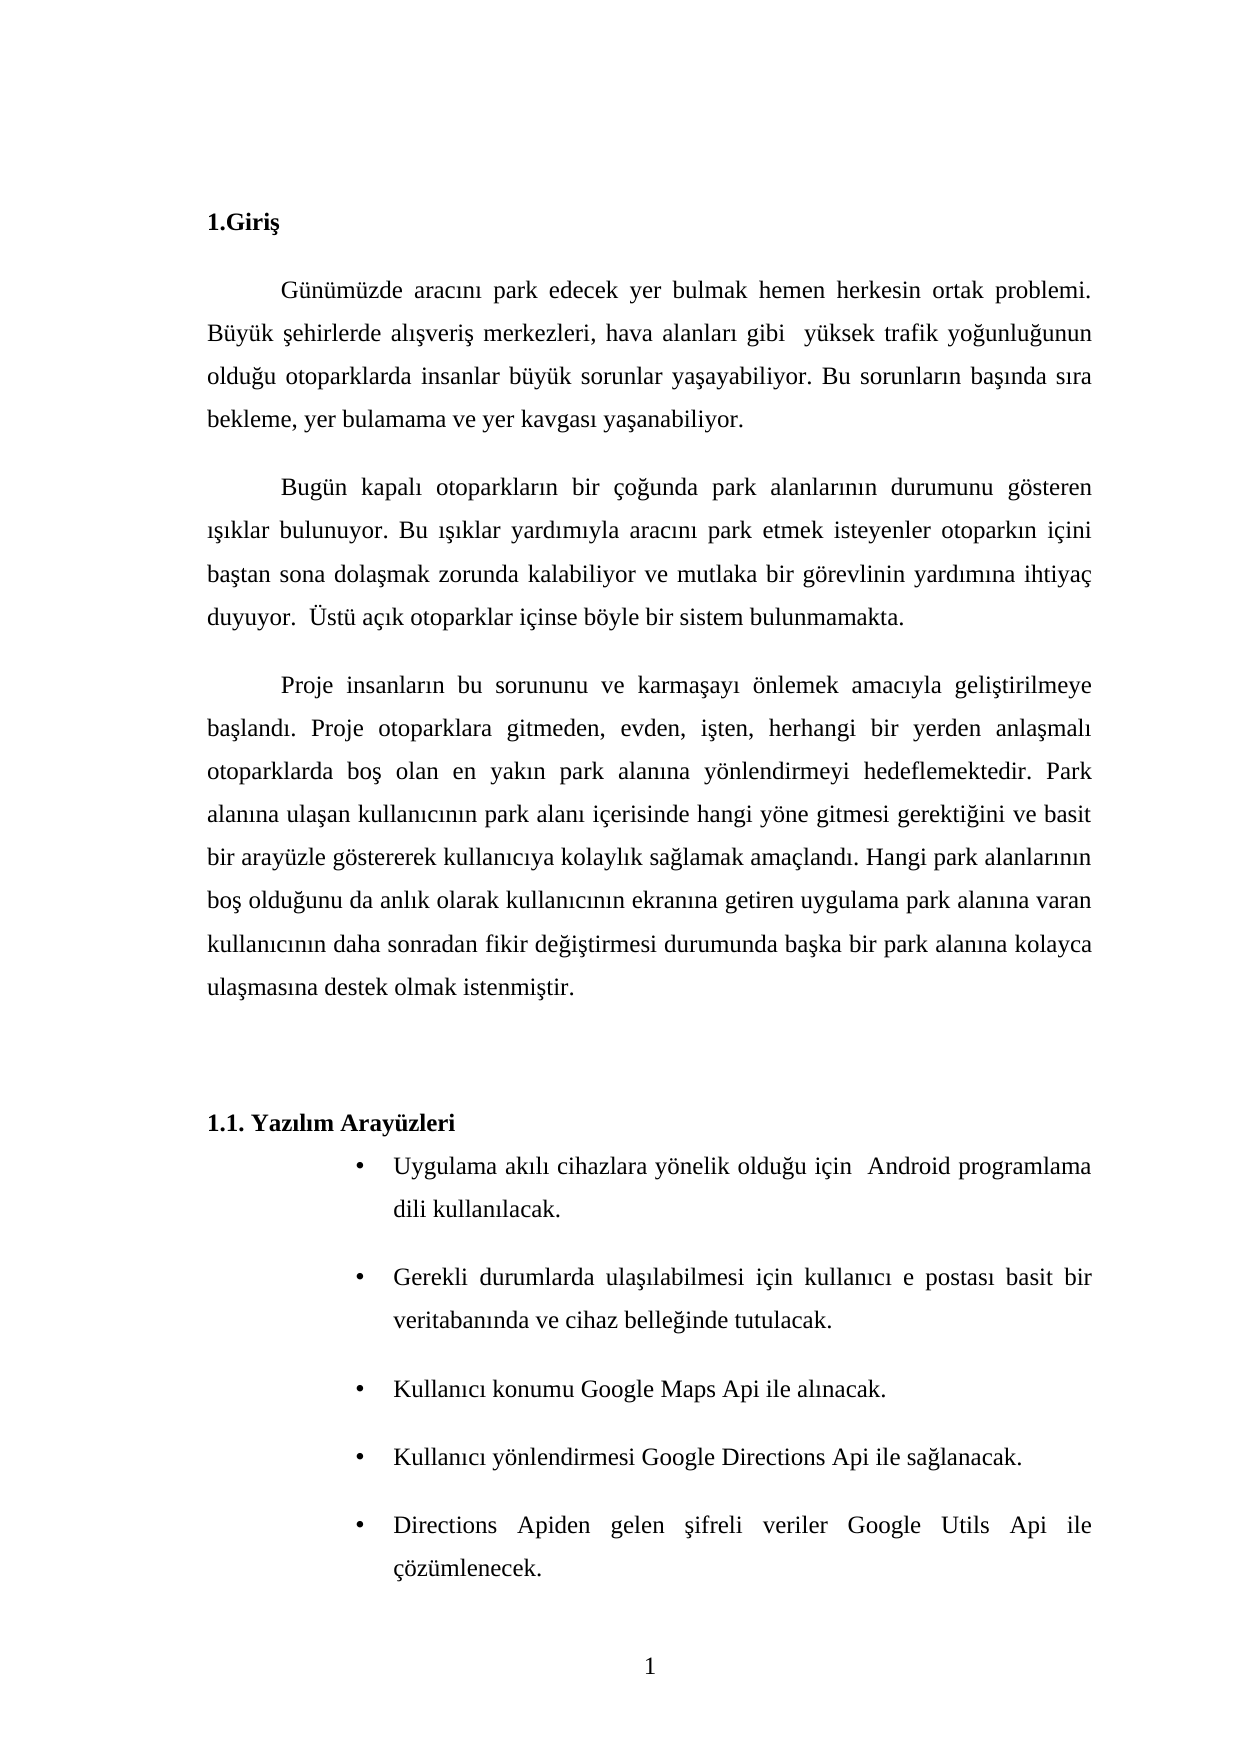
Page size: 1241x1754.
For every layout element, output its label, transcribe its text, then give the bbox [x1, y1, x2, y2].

text Bugün kapalı otoparkların bir çoğunda park alanlarının durumunu gösteren ışıklar bulunuyor. Bu ışıklar yardımıyla aracını park etmek isteyenler otoparkın içini baştan sona dolaşmak zorunda kalabiliyor ve mutlaka bir görevlinin yardımına ihtiyaç duyuyor. Üstü açık otoparklar içinse böyle bir sistem bulunmamakta. [207, 472, 1092, 631]
list Gerekli durumlarda ulaşılabilmesi için kullanıcı e postası basit bir veritabanında ve cihaz belleğinde tutulacak. [356, 1262, 1092, 1334]
list Kullanıcı yönlendirmesi Google Directions Api ile sağlanacak. [356, 1442, 1092, 1471]
subtitle 1.Giriş [207, 207, 1092, 236]
list Uygulama akılı cihazlara yönelik olduğu için Android programlama dili kullanılacak. [356, 1151, 1092, 1223]
text Proje insanların bu sorununu ve karmaşayı önlemek amacıyla geliştirilmeye başlandı. Proje otoparklara gitmeden, evden, işten, herhangi bir yerden anlaşmalı otoparklarda boş olan en yakın park alanına yönlendirmeyi hedeflemektedir. Park alanına ulaşan kullanıcının park alanı içerisinde hangi yöne gitmesi gerektiğini ve basit bir arayüzle göstererek kullanıcıya kolaylık sağlamak amaçlandı. Hangi park alanlarının boş olduğunu da anlık olarak kullanıcının ekranına getiren uygulama park alanına varan kullanıcının daha sonradan fikir değiştirmesi durumunda başka bir park alanına kolayca ulaşmasına destek olmak istenmiştir. [207, 670, 1092, 1001]
text Günümüzde aracını park edecek yer bulmak hemen herkesin ortak problemi. Büyük şehirlerde alışveriş merkezleri, hava alanları gibi yüksek trafik yoğunluğunun olduğu otoparklarda insanlar büyük sorunlar yaşayabiliyor. Bu sorunların başında sıra bekleme, yer bulamama ve yer kavgası yaşanabiliyor. [207, 275, 1092, 433]
list Directions Apiden gelen şifreli veriler Google Utils Api ile çözümlenecek. [356, 1510, 1092, 1582]
list Kullanıcı konumu Google Maps Api ile alınacak. [356, 1374, 1092, 1402]
subtitle 1.1. Yazılım Arayüzleri [207, 1108, 1092, 1137]
